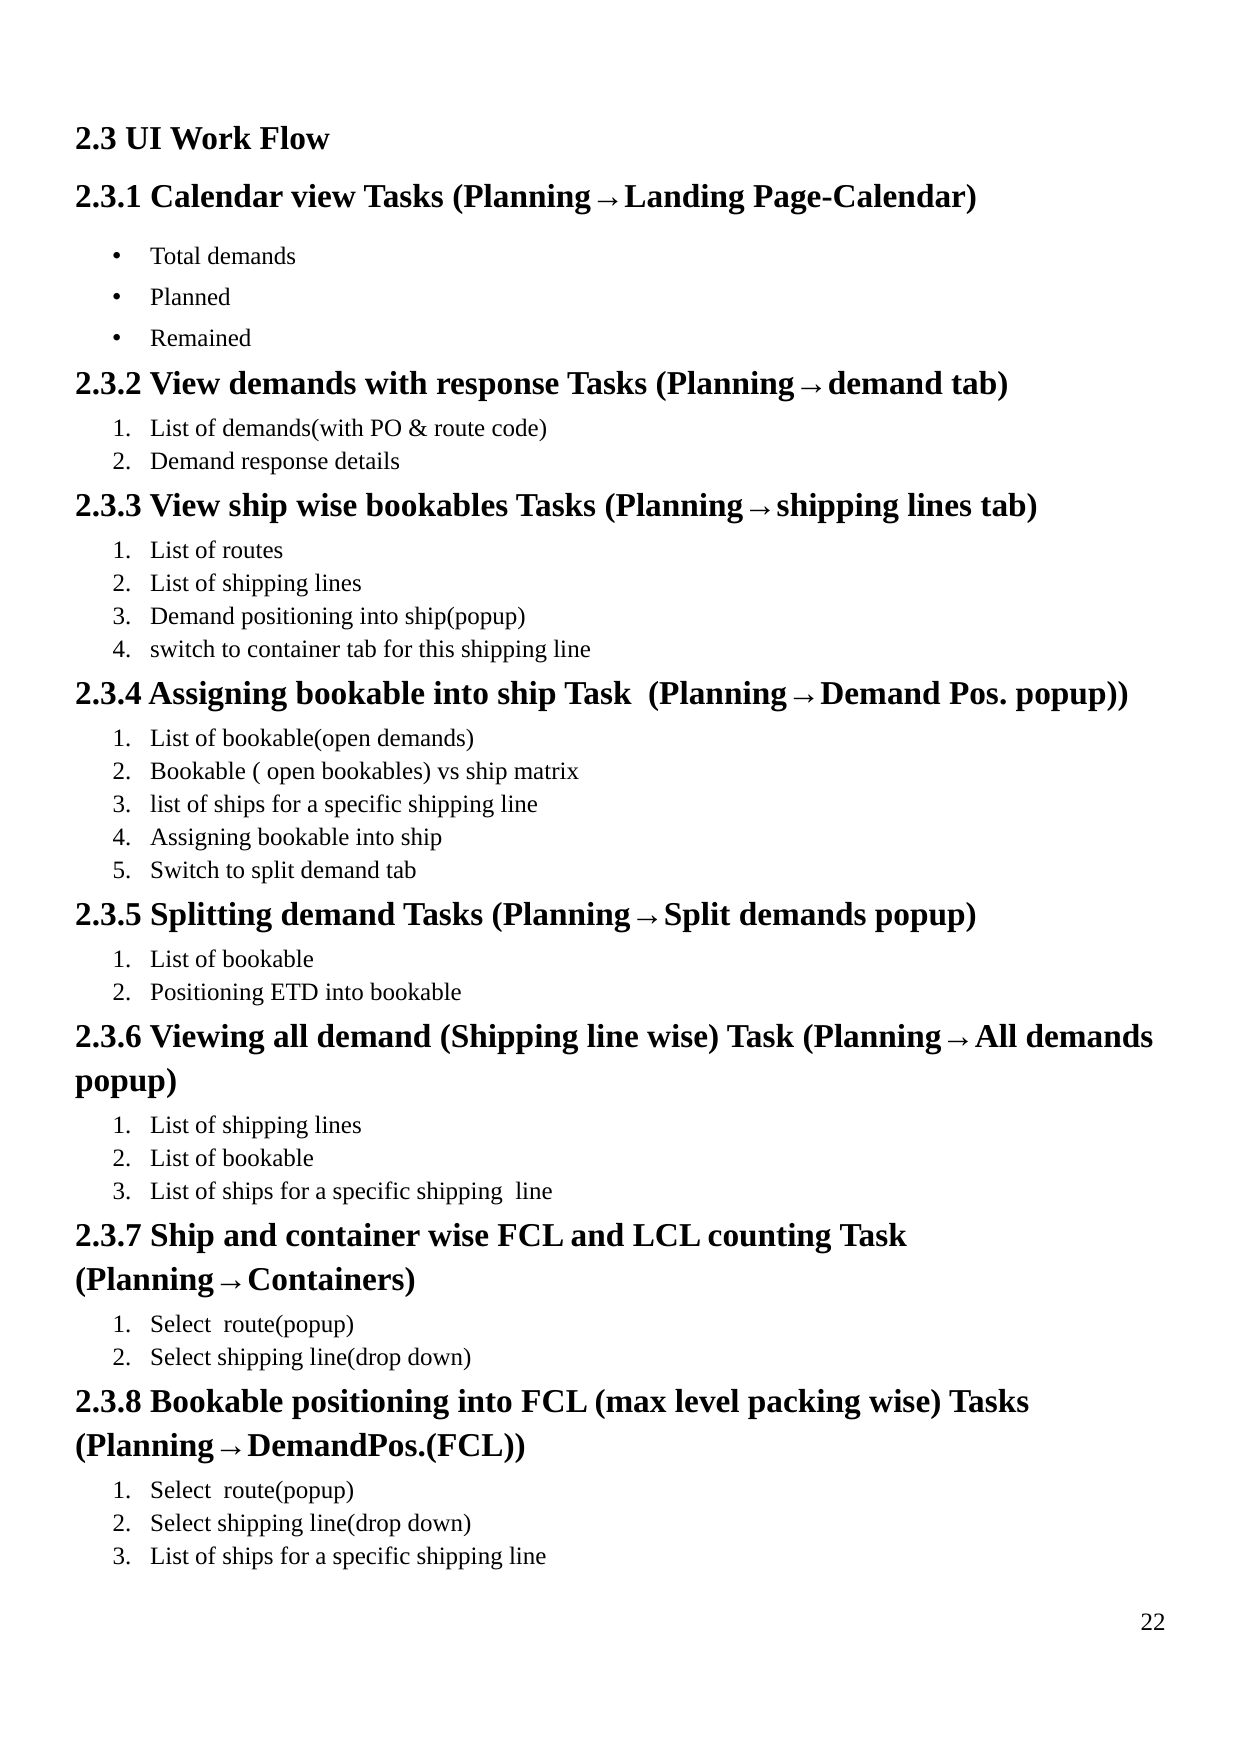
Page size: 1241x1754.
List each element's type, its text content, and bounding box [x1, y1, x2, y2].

list Demand positioning into ship(popup) [112, 601, 1165, 630]
list Select shipping line(drop down) [112, 1508, 1165, 1537]
list List of demands(with PO & route code) [112, 413, 1165, 442]
list Total demands [112, 241, 1165, 270]
list Bookable ( open bookables) vs ship matrix [112, 756, 1165, 785]
list Select shipping line(drop down) [112, 1342, 1165, 1371]
list switch to container tab for this shipping line [112, 634, 1165, 663]
list Switch to split demand tab [112, 855, 1165, 884]
list List of routes [112, 535, 1165, 564]
text 2.3.3 View ship wise bookables Tasks (Planning→shipping lines tab) [75, 485, 1165, 523]
list Select route(popup) [112, 1475, 1165, 1504]
text 2.3.4 Assigning bookable into ship Task (Planning→Demand Pos. popup)) [75, 673, 1165, 712]
text 2.3.2 View demands with response Tasks (Planning→demand tab) [75, 363, 1165, 402]
list List of ships for a specific shipping line [112, 1541, 1165, 1570]
list Assigning bookable into ship [112, 822, 1165, 851]
text 2.3.1 Calendar view Tasks (Planning→Landing Page-Calendar) [75, 177, 1165, 215]
list list of ships for a specific shipping line [112, 789, 1165, 818]
list Demand response details [112, 446, 1165, 475]
list List of bookable [112, 1143, 1165, 1172]
list List of ships for a specific shipping line [112, 1176, 1165, 1205]
list Remained [112, 323, 1165, 351]
text 2.3.5 Splitting demand Tasks (Planning→Split demands popup) [75, 894, 1165, 933]
list Select route(popup) [112, 1309, 1165, 1338]
text 2.3.7 Ship and container wise FCL and LCL counting Task (Planning→Containers) [75, 1215, 1165, 1298]
list Planned [112, 282, 1165, 311]
list List of shipping lines [112, 568, 1165, 597]
text 2.3.6 Viewing all demand (Shipping line wise) Task (Planning→All demands popup) [75, 1016, 1165, 1099]
list Positioning ETD into bookable [112, 977, 1165, 1006]
list List of bookable [112, 944, 1165, 973]
list List of shipping lines [112, 1110, 1165, 1139]
list List of bookable(open demands) [112, 723, 1165, 752]
text 2.3 UI Work Flow [75, 118, 1165, 156]
text 2.3.8 Bookable positioning into FCL (max level packing wise) Tasks (Planning→DemandPos.(FCL)) [75, 1381, 1165, 1464]
